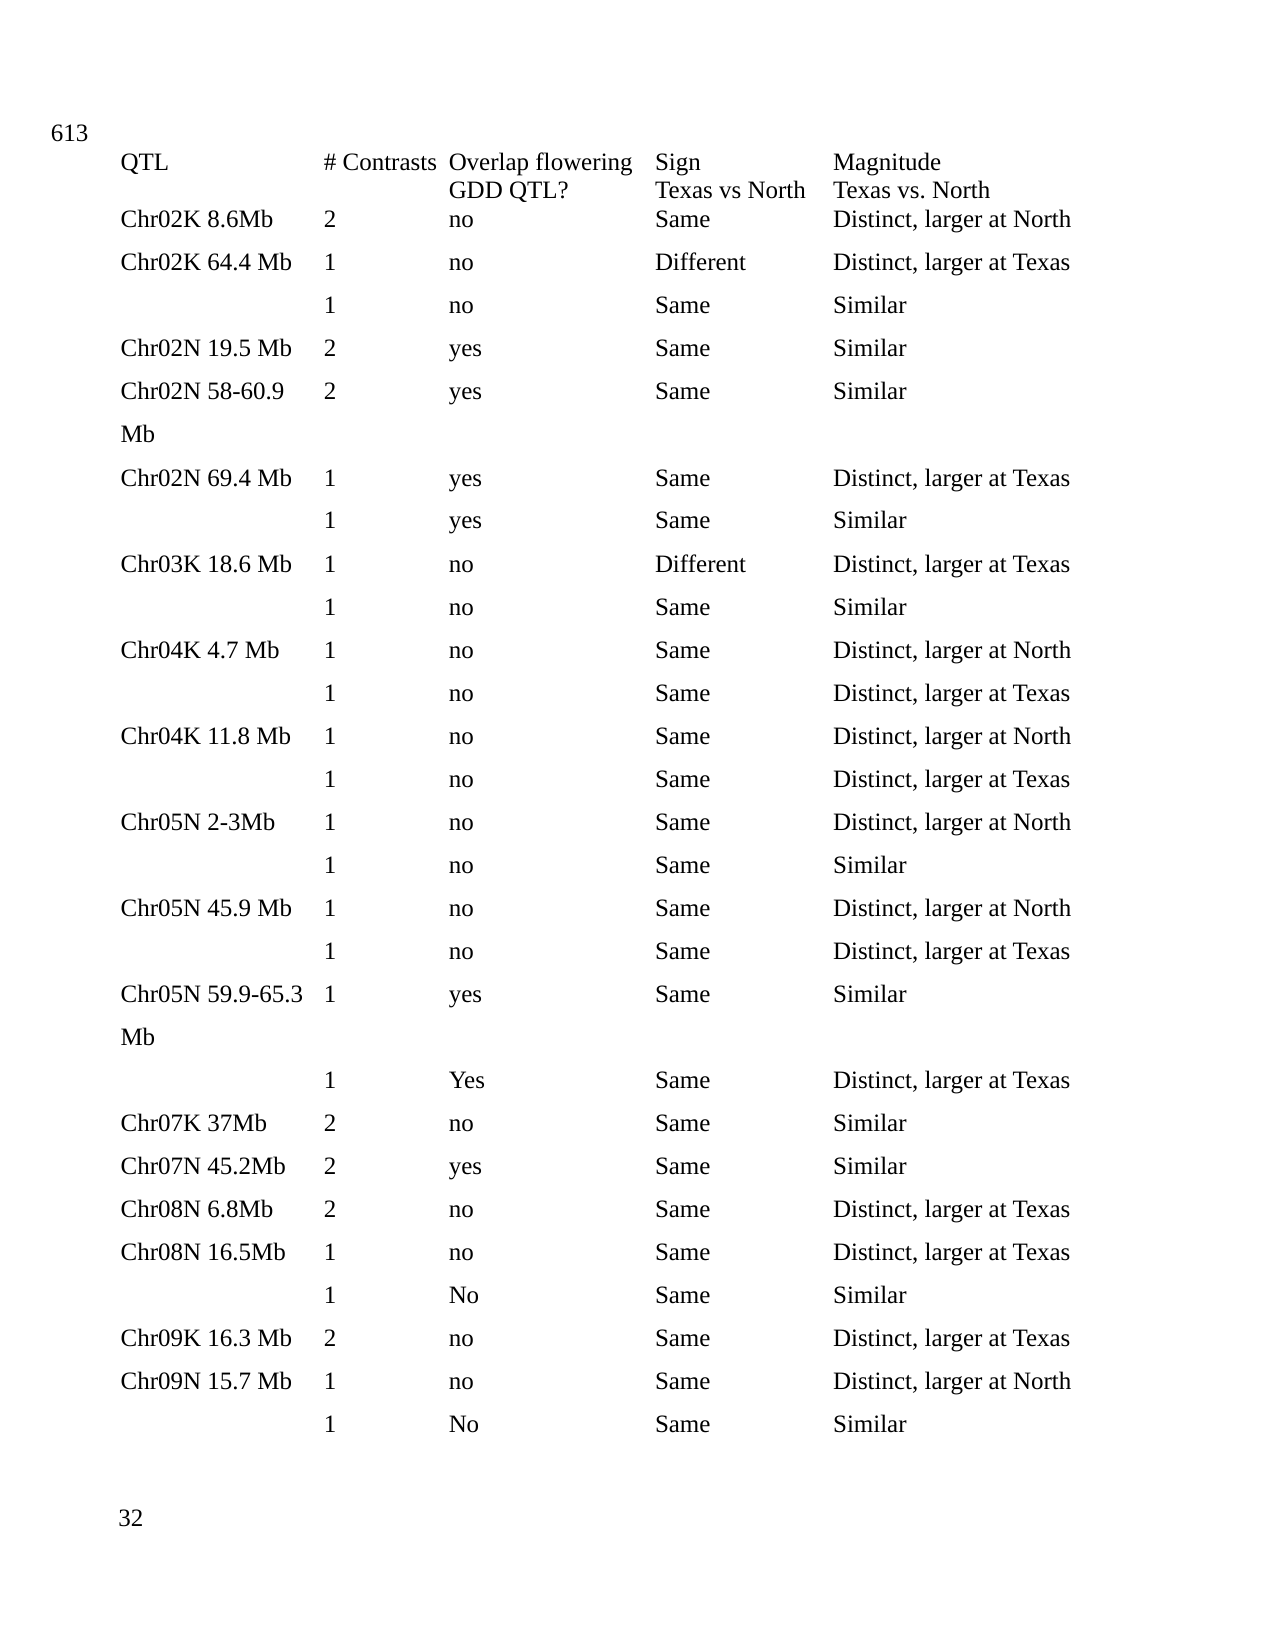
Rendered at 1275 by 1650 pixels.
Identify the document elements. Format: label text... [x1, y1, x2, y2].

table_cell Same [655, 592, 833, 635]
table_cell 1 [324, 1366, 448, 1409]
table_cell 1 [324, 248, 448, 290]
table_cell no [449, 721, 655, 764]
table_cell Same [655, 1065, 833, 1108]
table_cell 2 [324, 1194, 448, 1237]
table_cell [120, 1280, 324, 1323]
table_cell Distinct, larger at North [833, 807, 1158, 850]
table_cell Same [655, 807, 833, 850]
table_cell 1 [324, 1065, 448, 1108]
table_cell 1 [324, 979, 448, 1065]
table_cell Similar [833, 1108, 1158, 1151]
table_cell Distinct, larger at Texas [833, 463, 1158, 506]
table_cell no [449, 204, 655, 247]
table_cell Chr02N 69.4 Mb [120, 463, 324, 506]
table_cell 1 [324, 807, 448, 850]
table_cell Same [655, 204, 833, 247]
table_cell 1 [324, 1280, 448, 1323]
table_cell Same [655, 506, 833, 549]
table_cell Distinct, larger at North [833, 893, 1158, 936]
table_cell Similar [833, 1151, 1158, 1194]
table_cell Same [655, 850, 833, 893]
table_cell 2 [324, 1323, 448, 1366]
table_cell [120, 678, 324, 721]
table_cell 2 [324, 376, 448, 463]
table_cell no [449, 1237, 655, 1280]
table_cell no [449, 1194, 655, 1237]
table_cell Same [655, 463, 833, 506]
table_cell 1 [324, 721, 448, 764]
table_cell no [449, 893, 655, 936]
table_cell Chr08N 6.8Mb [120, 1194, 324, 1237]
table_header Magnitude Texas vs. North [833, 147, 1158, 204]
table_cell yes [449, 376, 655, 463]
table_cell Different [655, 248, 833, 290]
table_cell Same [655, 1151, 833, 1194]
table_cell 1 [324, 290, 448, 333]
table_cell no [449, 1108, 655, 1151]
table_cell Chr04K 11.8 Mb [120, 721, 324, 764]
table_cell 1 [324, 592, 448, 635]
table_cell Similar [833, 334, 1158, 376]
table_cell Similar [833, 592, 1158, 635]
table_cell Similar [833, 1280, 1158, 1323]
table_cell Chr05N 45.9 Mb [120, 893, 324, 936]
table_cell no [449, 678, 655, 721]
table_header QTL [120, 147, 324, 204]
table_cell 1 [324, 1237, 448, 1280]
table_cell 2 [324, 1151, 448, 1194]
table_cell Distinct, larger at Texas [833, 1194, 1158, 1237]
table_cell 1 [324, 635, 448, 678]
table_cell yes [449, 463, 655, 506]
table_cell Same [655, 721, 833, 764]
table_cell no [449, 1366, 655, 1409]
table_cell No [449, 1280, 655, 1323]
table_cell Chr03K 18.6 Mb [120, 549, 324, 592]
table_cell no [449, 936, 655, 979]
table_cell Distinct, larger at Texas [833, 248, 1158, 290]
table_cell 1 [324, 893, 448, 936]
table_cell Same [655, 979, 833, 1065]
table_cell Chr07K 37Mb [120, 1108, 324, 1151]
table_cell [120, 850, 324, 893]
table_cell 1 [324, 850, 448, 893]
table_cell Chr05N 2-3Mb [120, 807, 324, 850]
table_cell Same [655, 1280, 833, 1323]
table_cell Distinct, larger at North [833, 1366, 1158, 1409]
table_cell Same [655, 678, 833, 721]
table_cell Distinct, larger at North [833, 635, 1158, 678]
table_cell no [449, 248, 655, 290]
table_cell 1 [324, 549, 448, 592]
table_cell Chr04K 4.7 Mb [120, 635, 324, 678]
table_cell Same [655, 1366, 833, 1409]
table_cell [120, 506, 324, 549]
table_cell 1 [324, 764, 448, 807]
table_cell Same [655, 334, 833, 376]
table_cell no [449, 635, 655, 678]
table_cell 2 [324, 1108, 448, 1151]
table_cell [120, 1409, 324, 1452]
table_cell Chr07N 45.2Mb [120, 1151, 324, 1194]
table_cell Same [655, 1237, 833, 1280]
table_cell no [449, 592, 655, 635]
table_cell Same [655, 1323, 833, 1366]
table_cell Chr08N 16.5Mb [120, 1237, 324, 1280]
table_cell Same [655, 290, 833, 333]
table_cell yes [449, 506, 655, 549]
table_cell Same [655, 1194, 833, 1237]
table_cell Distinct, larger at Texas [833, 1065, 1158, 1108]
table_header Sign Texas vs North [655, 147, 833, 204]
table_cell 1 [324, 936, 448, 979]
table_cell Same [655, 1108, 833, 1151]
table_cell no [449, 850, 655, 893]
table_cell Yes [449, 1065, 655, 1108]
table_cell Distinct, larger at North [833, 204, 1158, 247]
table_cell no [449, 549, 655, 592]
table_cell 2 [324, 334, 448, 376]
table_cell Same [655, 376, 833, 463]
table_cell Same [655, 635, 833, 678]
table_cell yes [449, 1151, 655, 1194]
table_cell No [449, 1409, 655, 1452]
table_cell 1 [324, 678, 448, 721]
table_cell Distinct, larger at Texas [833, 936, 1158, 979]
table_cell Similar [833, 1409, 1158, 1452]
table_cell Distinct, larger at North [833, 721, 1158, 764]
table_cell no [449, 764, 655, 807]
table_cell Same [655, 1409, 833, 1452]
table_cell Different [655, 549, 833, 592]
table_header # Contrasts [324, 147, 448, 204]
table_cell no [449, 290, 655, 333]
table_cell Distinct, larger at Texas [833, 549, 1158, 592]
table_cell Same [655, 764, 833, 807]
table_cell no [449, 807, 655, 850]
table_cell yes [449, 334, 655, 376]
table_cell [120, 764, 324, 807]
table_cell Similar [833, 979, 1158, 1065]
table_cell Distinct, larger at Texas [833, 1323, 1158, 1366]
table_cell Same [655, 936, 833, 979]
table_cell Similar [833, 850, 1158, 893]
table_cell [120, 936, 324, 979]
table_cell Similar [833, 506, 1158, 549]
table_cell Chr09N 15.7 Mb [120, 1366, 324, 1409]
table_cell 1 [324, 463, 448, 506]
table_header Overlap flowering GDD QTL? [449, 147, 655, 204]
table_cell [120, 1065, 324, 1108]
table_cell Distinct, larger at Texas [833, 1237, 1158, 1280]
table_cell no [449, 1323, 655, 1366]
table_cell Chr09K 16.3 Mb [120, 1323, 324, 1366]
table_cell Chr02N 58-60.9 Mb [120, 376, 324, 463]
table_cell Chr02K 64.4 Mb [120, 248, 324, 290]
table_cell 1 [324, 506, 448, 549]
table_cell Chr05N 59.9-65.3 Mb [120, 979, 324, 1065]
table_cell Distinct, larger at Texas [833, 678, 1158, 721]
table_cell Similar [833, 290, 1158, 333]
table_cell Similar [833, 376, 1158, 463]
table_cell Distinct, larger at Texas [833, 764, 1158, 807]
table_cell [120, 592, 324, 635]
table_cell Chr02K 8.6Mb [120, 204, 324, 247]
table_cell Same [655, 893, 833, 936]
table_cell [120, 290, 324, 333]
table_cell 2 [324, 204, 448, 247]
table_cell 1 [324, 1409, 448, 1452]
table_cell yes [449, 979, 655, 1065]
table_cell Chr02N 19.5 Mb [120, 334, 324, 376]
